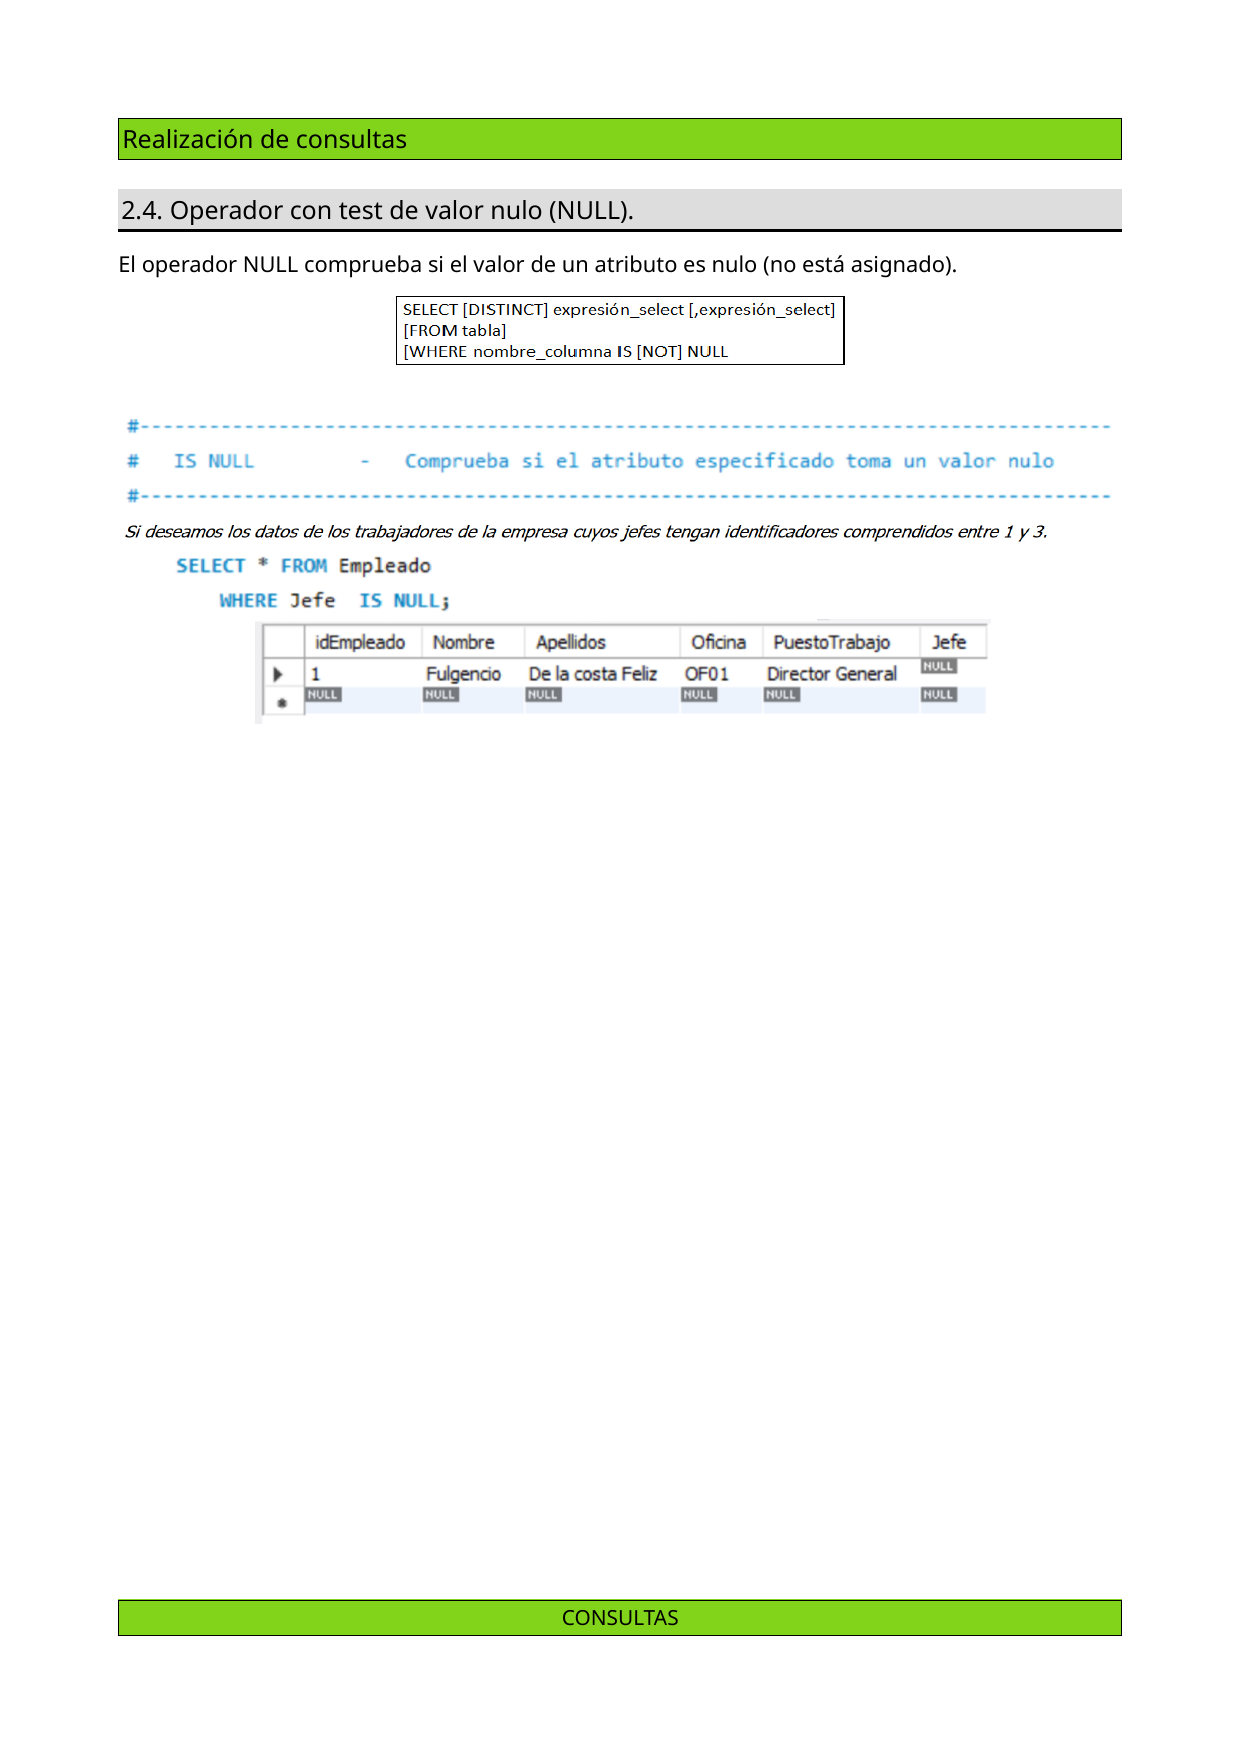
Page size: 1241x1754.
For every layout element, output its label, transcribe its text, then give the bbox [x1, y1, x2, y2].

text El operador NULL comprueba si el valor de un atributo es nulo (no está asignado). [118, 249, 1122, 279]
picture [121, 415, 1120, 728]
picture [400, 300, 840, 361]
text 2.4. Operador con test de valor nulo (NULL). [118, 189, 1122, 229]
